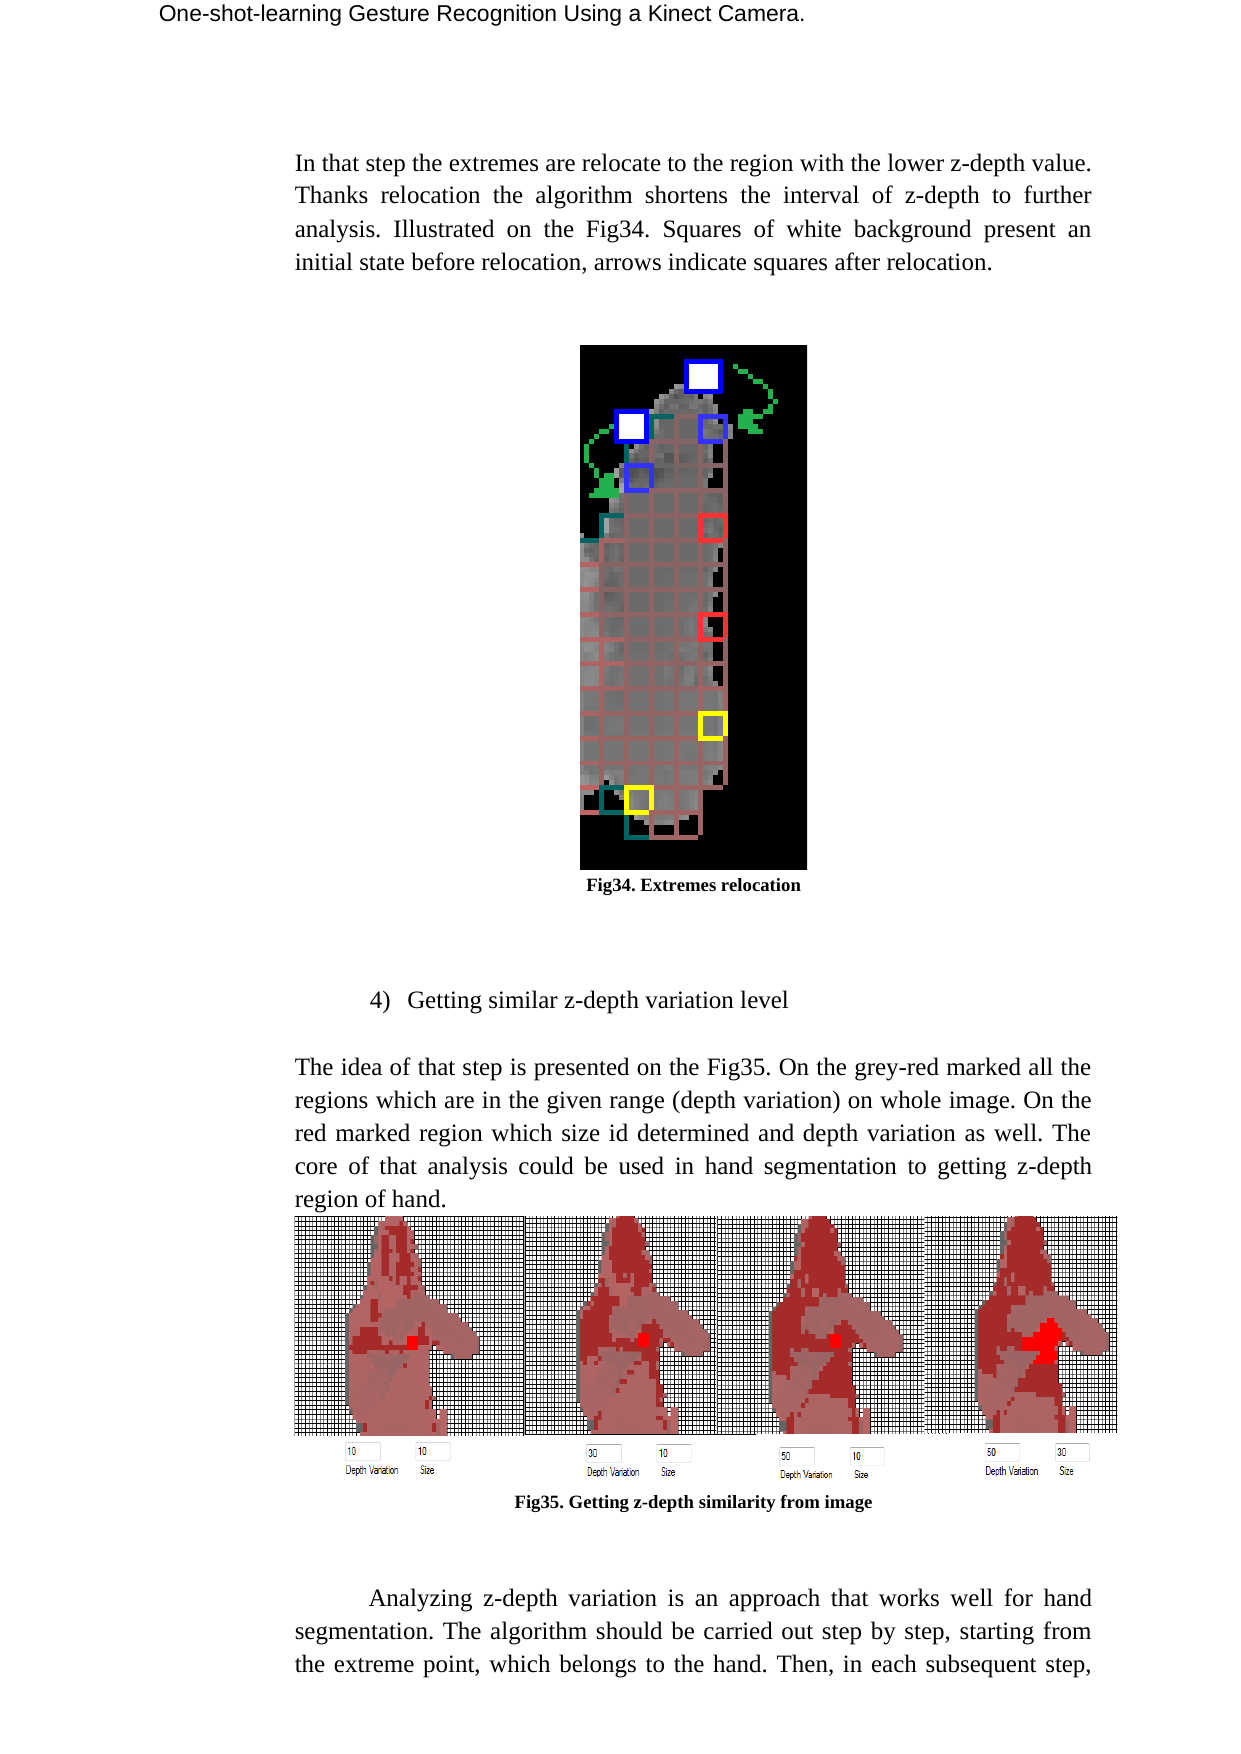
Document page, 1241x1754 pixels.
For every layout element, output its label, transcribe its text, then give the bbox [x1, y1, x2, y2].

text Fig34. Extremes relocation [221, 874, 1093, 896]
text Analyzing z-depth variation is an approach that works well for hand segmentation. The algorithm should be carried out step by step, starting from the extreme point, which belongs to the hand. Then, in each subsequent step, [294, 1583, 1093, 1677]
text Fig35. Getting z-depth similarity from image [221, 1491, 1093, 1513]
text In that step the extremes are relocate to the region with the lower z-depth value. Thanks relocation the algorithm shortens the interval of z-depth to further analysis. Illustrated on the Fig34. Squares of white background present an initial state before relocation, arrows indicate squares after relocation. [294, 148, 1093, 275]
list Getting similar z-depth variation level [369, 986, 1093, 1014]
text The idea of that step is presented on the Fig35. On the grey-red marked all the regions which are in the given range (depth variation) on whole image. On the red marked region which size id determined and depth variation as well. The core of that analysis could be used in hand segmentation to getting z-depth region of hand. [294, 1052, 1093, 1212]
